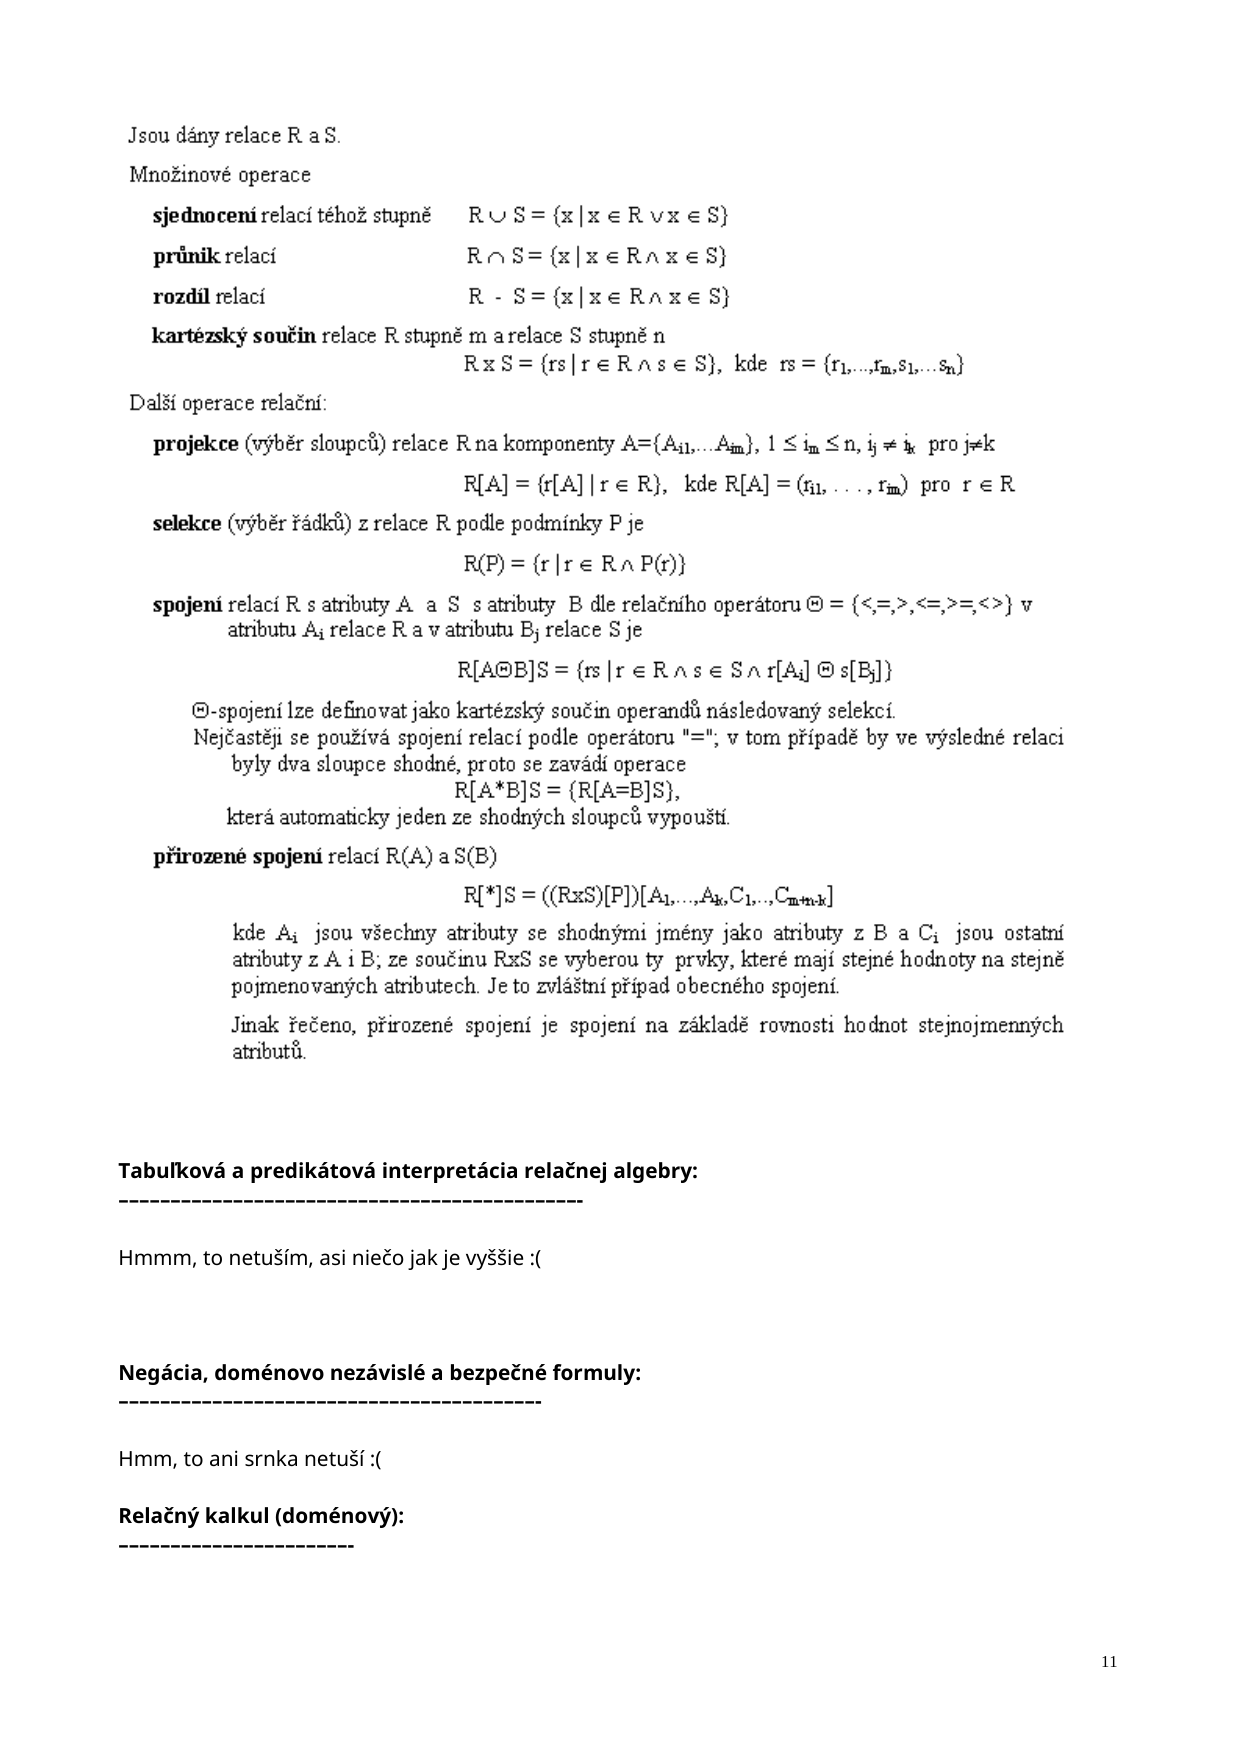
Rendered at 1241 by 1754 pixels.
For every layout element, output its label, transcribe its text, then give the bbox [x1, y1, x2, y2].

text Relačný kalkul (doménový): ––––––––––––––––––––––- [118, 1501, 1122, 1558]
text Tabuľková a predikátová interpretácia relačnej algebry: ––––––––––––––––––––––––––––––––––––––––––––- [118, 1157, 1122, 1213]
text Hmm, to ani srnka netuší :( [118, 1444, 1122, 1472]
text Negácia, doménovo nezávislé a bezpečné formuly: ––––––––––––––––––––––––––––––––––––––––- [118, 1358, 1122, 1415]
picture [118, 118, 1084, 1070]
text Hmmm, to netuším, asi niečo jak je vyššie :( [118, 1243, 1122, 1271]
